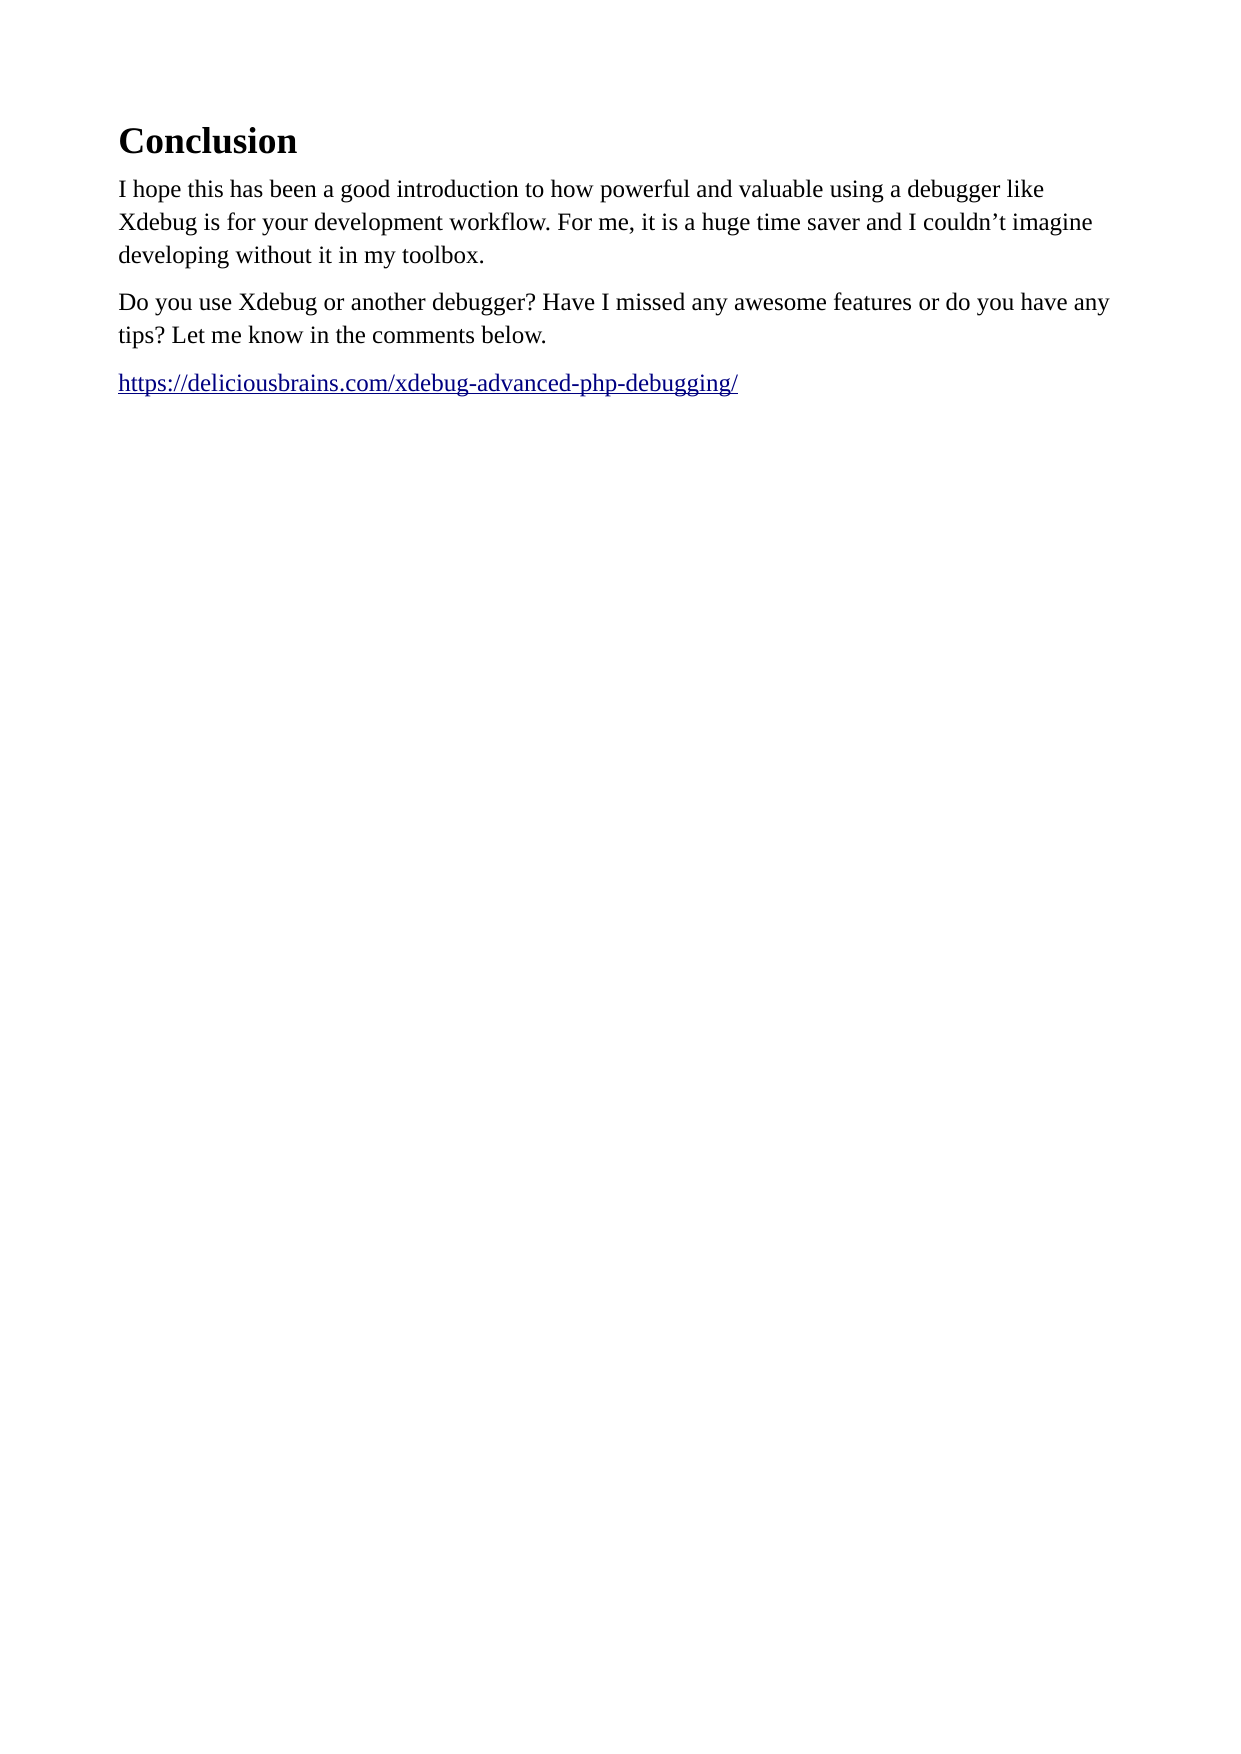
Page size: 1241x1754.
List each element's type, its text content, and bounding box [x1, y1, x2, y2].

text I hope this has been a good introduction to how powerful and valuable using a debugger like Xdebug is for your development workflow. For me, it is a huge time saver and I couldn’t imagine developing without it in my toolbox. [118, 174, 1122, 268]
text Do you use Xdebug or another debugger? Have I missed any awesome features or do you have any tips? Let me know in the comments below. [118, 287, 1122, 349]
text https://deliciousbrains.com/xdebug-advanced-php-debugging/ [118, 368, 1122, 397]
subtitle Conclusion [118, 118, 1122, 161]
